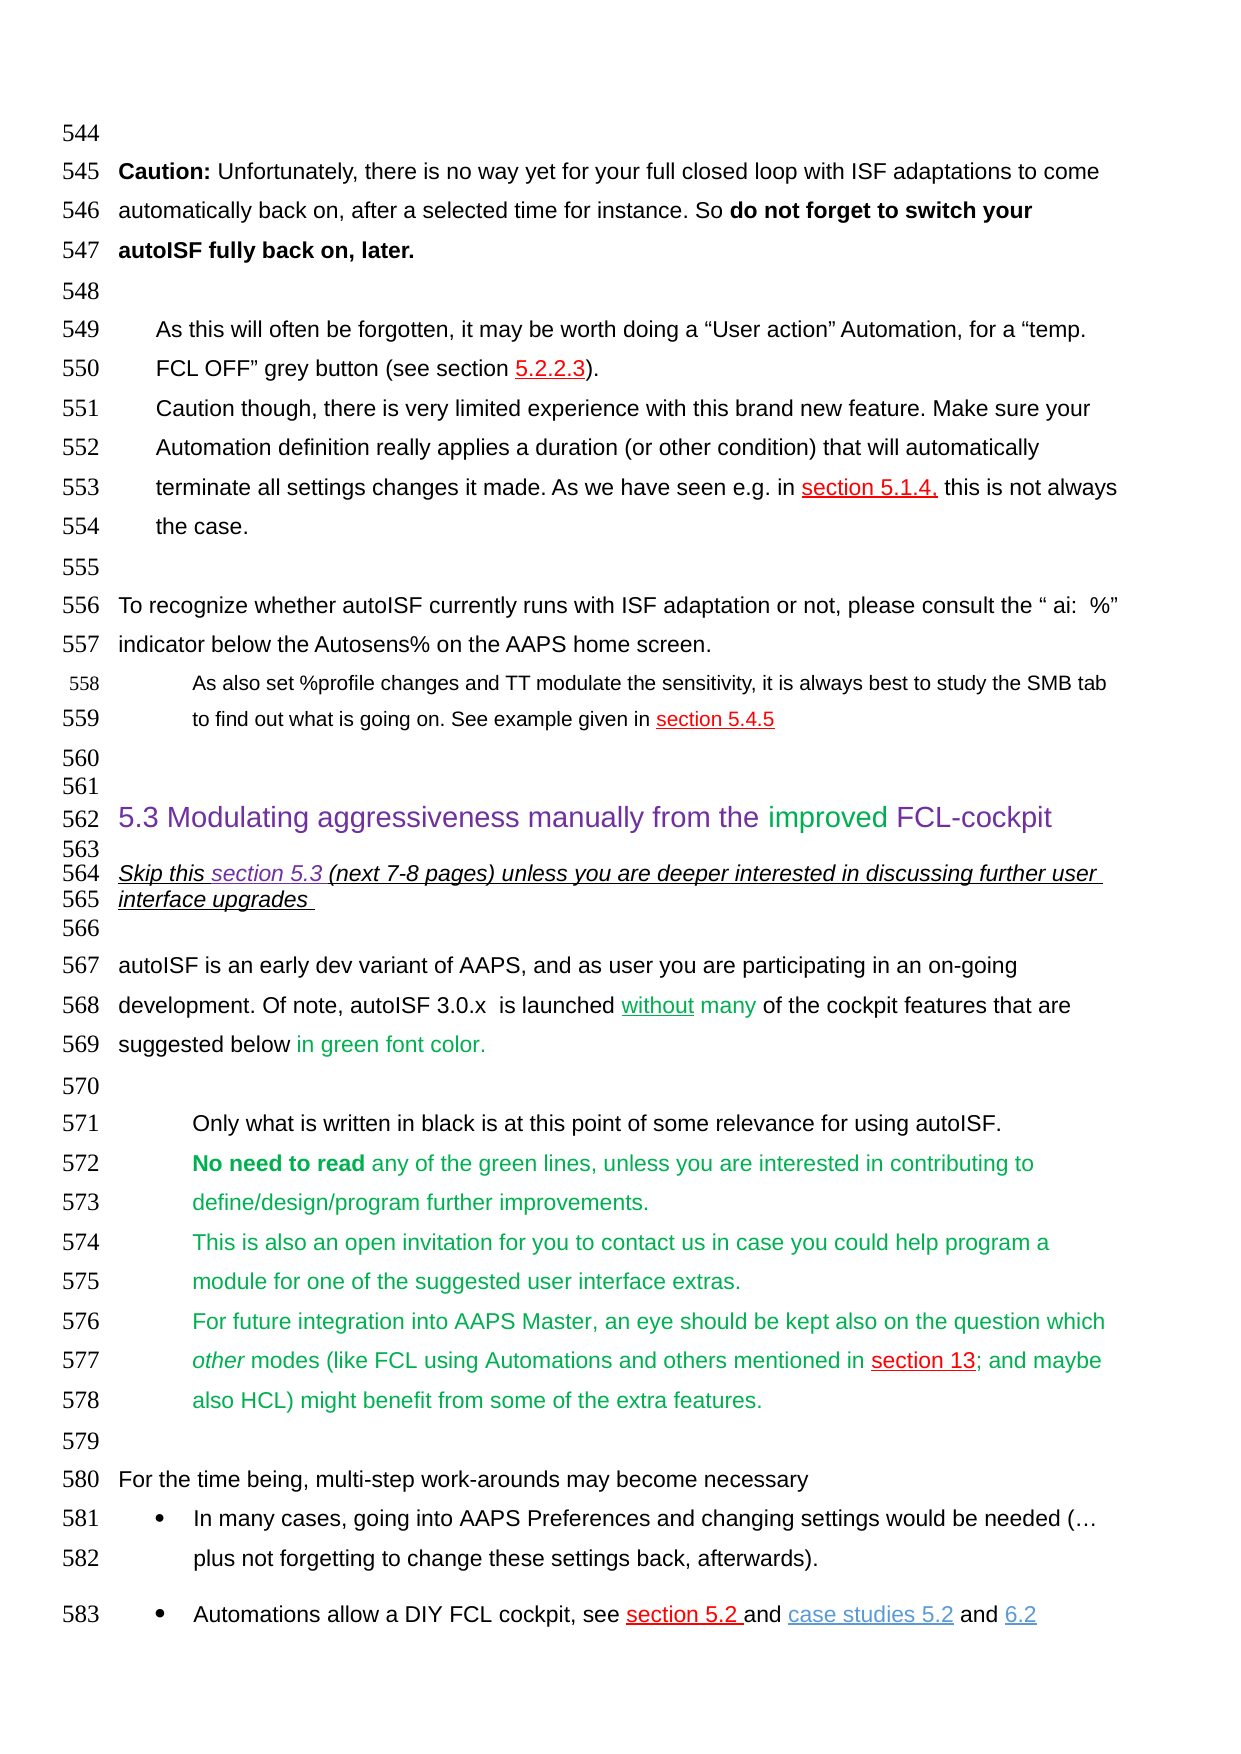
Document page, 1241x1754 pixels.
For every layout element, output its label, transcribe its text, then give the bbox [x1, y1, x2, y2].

list Automations allow a DIY FCL cockpit, see section 5.2 and case studies 5.2 and 6.2 [156, 1601, 1122, 1627]
text Skip this section 5.3 (next 7-8 pages) unless you are deeper interested in discussing further user interface upgrades [118, 860, 1122, 913]
text As this will often be forgotten, it may be worth doing a “User action” Automation, for a “temp. FCL OFF” grey button (see section 5.2.2.3). [156, 316, 1122, 381]
text Caution: Unfortunately, there is no way yet for your full closed loop with ISF adaptations to come automatically back on, after a selected time for instance. So do not forget to switch your autoISF fully back on, later. [118, 158, 1122, 263]
text autoISF is an early dev variant of AAPS, and as user you are participating in an on-going development. Of note, autoISF 3.0.x is launched without many of the cockpit features that are suggested below in green font color. [118, 952, 1122, 1058]
text As also set %profile changes and TT modulate the sensitivity, it is always best to study the SMB tab to find out what is going on. See example given in section 5.4.5 [192, 671, 1122, 731]
text To recognize whether autoISF currently runs with ISF adaptation or not, please consult the “ ai: %” indicator below the Autosens% on the AAPS home screen. [118, 592, 1122, 658]
text Only what is written in black is at this point of some relevance for using autoISF. No need to read any of the green lines, unless you are interested in contributing to define/design/program further improvements. [192, 1110, 1122, 1216]
text Caution though, there is very limited experience with this brand new feature. Make sure your Automation definition really applies a duration (or other condition) that will automatically terminate all settings changes it made. As we have seen e.g. in section 5.1.4, this is not always the case. [156, 394, 1122, 539]
text For the time being, multi-step work-arounds may become necessary [118, 1466, 1122, 1492]
text For future integration into AAPS Master, an eye should be kept also on the question which other modes (like FCL using Automations and others mentioned in section 13; and maybe also HCL) might benefit from some of the extra features. [192, 1308, 1122, 1413]
list In many cases, going into AAPS Preferences and changing settings would be needed (…plus not forgetting to change these settings back, afterwards). [156, 1505, 1122, 1571]
text 5.3 Modulating aggressiveness manually from the improved FCL-cockpit [118, 800, 1122, 834]
text This is also an open invitation for you to contact us in case you could help program a module for one of the suggested user interface extras. [192, 1229, 1122, 1294]
